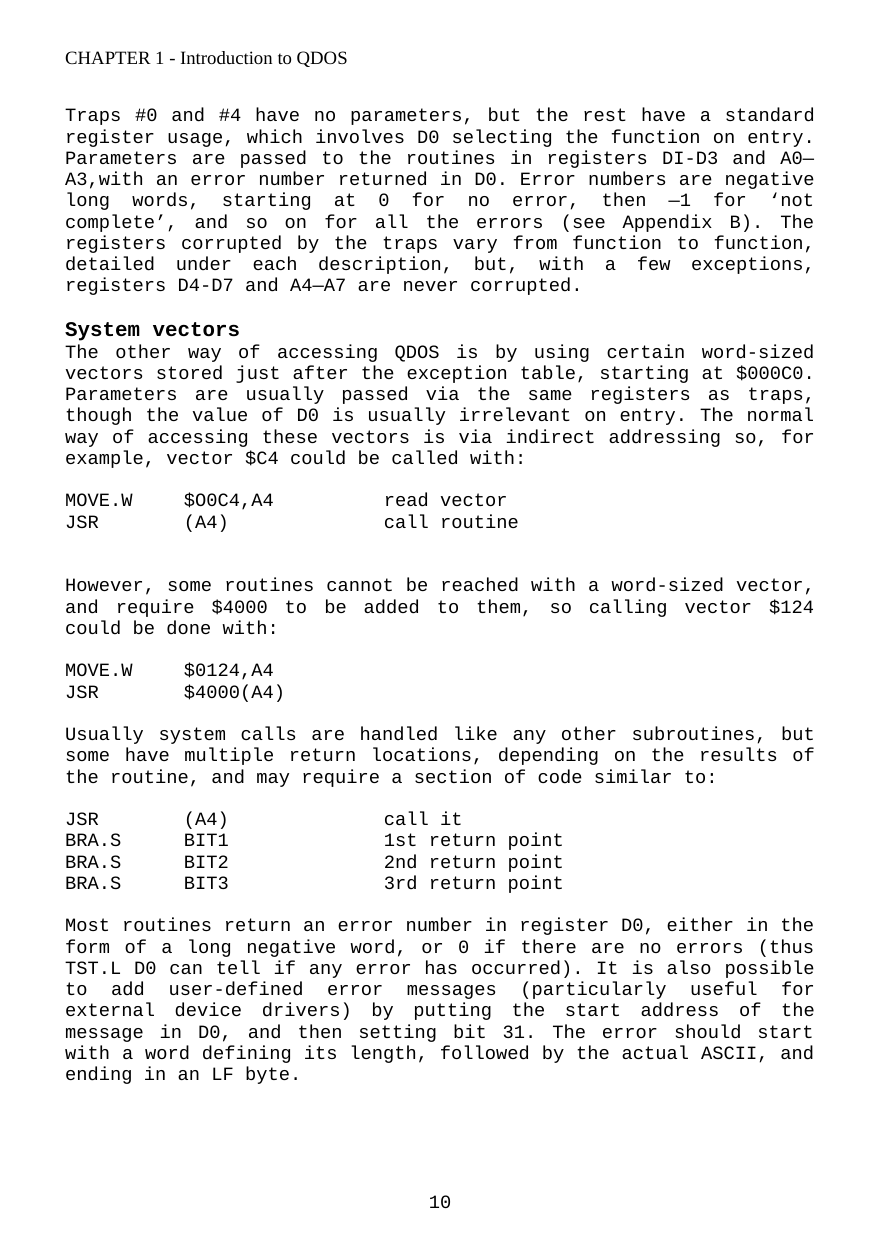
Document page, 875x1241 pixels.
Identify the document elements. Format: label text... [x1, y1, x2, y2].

text Usually system calls are handled like any other subroutines, but some have multiple return locations, depending on the results of the routine, and may require a section of code similar to: [65, 725, 815, 789]
subtitle System vectors [65, 319, 815, 342]
table_cell BRA.S [65, 874, 184, 895]
text Most routines return an error number in register D0, either in the form of a long negative word, or 0 if there are no errors (thus TST.L D0 can tell if any error has occurred). It is also possible to add user-defined error messages (particularly useful for external device drivers) by putting the start address of the message in D0, and then setting bit 31. The error should start with a word defining its length, followed by the actual ASCII, and ending in an LF byte. [65, 916, 815, 1086]
table_cell JSR [65, 513, 184, 534]
text However, some routines cannot be reached with a word-sized vector, and require $4000 to be added to them, so calling vector $124 could be done with: [65, 576, 815, 640]
table_cell BIT2 [184, 853, 384, 874]
table_cell 3rd return point [384, 874, 815, 895]
table_cell BIT3 [184, 874, 384, 895]
table_cell 2nd return point [384, 853, 815, 874]
table_header MOVE.W [65, 491, 184, 512]
table_cell BIT1 [184, 831, 384, 852]
table_cell call routine [384, 513, 815, 534]
table_header $0124,A4 [184, 661, 815, 682]
table_header MOVE.W [65, 661, 184, 682]
table_header $O0C4,A4 [184, 491, 384, 512]
table_cell (A4) [184, 513, 384, 534]
table_header read vector [384, 491, 815, 512]
text The other way of accessing QDOS is by using certain word-sized vectors stored just after the exception table, starting at $000C0. Parameters are usually passed via the same registers as traps, though the value of D0 is usually irrelevant on entry. The normal way of accessing these vectors is via indirect addressing so, for example, vector $C4 could be called with: [65, 342, 815, 470]
table_cell $4000(A4) [184, 683, 815, 704]
table_cell BRA.S [65, 853, 184, 874]
table_cell BRA.S [65, 831, 184, 852]
table_header JSR [65, 810, 184, 831]
table_header call it [384, 810, 815, 831]
table_cell 1st return point [384, 831, 815, 852]
table_cell JSR [65, 683, 184, 704]
table_header (A4) [184, 810, 384, 831]
text Traps #0 and #4 have no parameters, but the rest have a standard register usage, which involves D0 selecting the function on entry. Parameters are passed to the routines in registers DI-D3 and A0—A3,with an error number returned in D0. Error numbers are negative long words, starting at 0 for no error, then —1 for ‘not complete’, and so on for all the errors (see Appendix B). The registers corrupted by the traps vary from function to function, detailed under each description, but, with a few exceptions, registers D4-D7 and A4—A7 are never corrupted. [65, 106, 815, 297]
